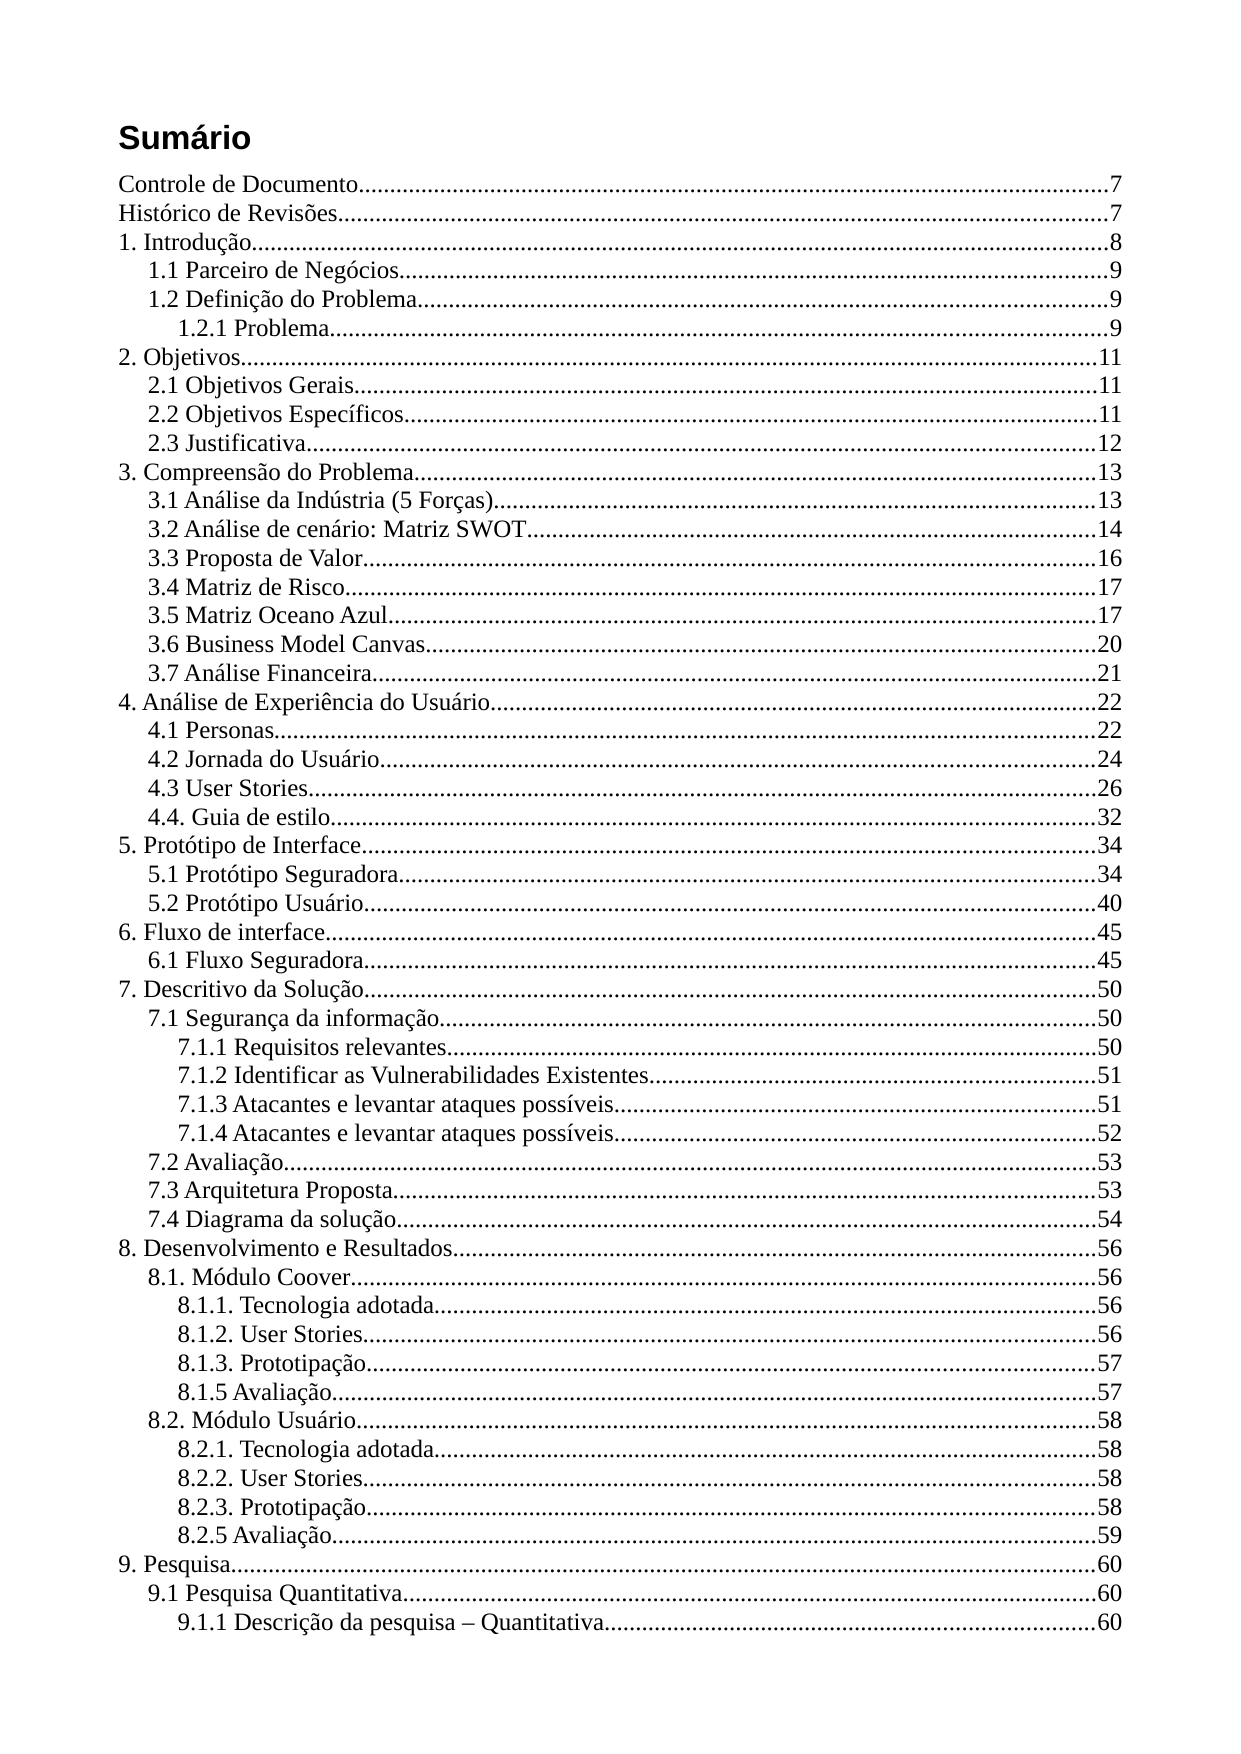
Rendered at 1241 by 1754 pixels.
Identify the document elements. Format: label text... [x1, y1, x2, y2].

text 9.1 Pesquisa Quantitativa 60 [148, 1578, 1122, 1607]
text 7.1 Segurança da informação 50 [148, 1003, 1122, 1032]
text 3.2 Análise de cenário: Matriz SWOT 14 [148, 514, 1122, 543]
text 7.1.3 Atacantes e levantar ataques possíveis 51 [177, 1089, 1122, 1118]
text 4.2 Jornada do Usuário 24 [148, 744, 1122, 773]
text 8.2. Módulo Usuário 58 [148, 1405, 1122, 1434]
text 2.1 Objetivos Gerais 11 [148, 370, 1122, 399]
text 5. Protótipo de Interface 34 [118, 830, 1122, 859]
text 1.2.1 Problema 9 [177, 313, 1122, 342]
text 8.1.5 Avaliação 57 [177, 1377, 1122, 1405]
text 5.2 Protótipo Usuário 40 [148, 888, 1122, 917]
text 3.5 Matriz Oceano Azul 17 [148, 600, 1122, 629]
text 6.1 Fluxo Seguradora 45 [148, 945, 1122, 974]
text 7.4 Diagrama da solução 54 [148, 1204, 1122, 1233]
subtitle Sumário [118, 118, 1122, 157]
text 6. Fluxo de interface 45 [118, 917, 1122, 945]
text 7.1.2 Identificar as Vulnerabilidades Existentes 51 [177, 1060, 1122, 1089]
text 7.1.4 Atacantes e levantar ataques possíveis 52 [177, 1118, 1122, 1147]
text 2. Objetivos 11 [118, 342, 1122, 370]
text 1.1 Parceiro de Negócios 9 [148, 255, 1122, 284]
text 8.2.2. User Stories 58 [177, 1463, 1122, 1492]
text 3.3 Proposta de Valor 16 [148, 543, 1122, 572]
text 3.4 Matriz de Risco 17 [148, 572, 1122, 600]
text 4.1 Personas 22 [148, 715, 1122, 744]
text 9.1.1 Descrição da pesquisa – Quantitativa 60 [177, 1607, 1122, 1635]
text Controle de Documento 7 [118, 169, 1122, 198]
text 7.3 Arquitetura Proposta 53 [148, 1175, 1122, 1204]
text 3.6 Business Model Canvas 20 [148, 629, 1122, 658]
text 8.1.1. Tecnologia adotada 56 [177, 1290, 1122, 1319]
text 4. Análise de Experiência do Usuário 22 [118, 687, 1122, 715]
text 5.1 Protótipo Seguradora 34 [148, 859, 1122, 888]
text 3.7 Análise Financeira 21 [148, 658, 1122, 687]
text 3.1 Análise da Indústria (5 Forças) 13 [148, 485, 1122, 514]
text 2.3 Justificativa 12 [148, 428, 1122, 457]
text 1.2 Definição do Problema 9 [148, 284, 1122, 313]
text 9. Pesquisa 60 [118, 1549, 1122, 1578]
text 7.1.1 Requisitos relevantes 50 [177, 1032, 1122, 1060]
text 4.3 User Stories 26 [148, 773, 1122, 802]
text Histórico de Revisões 7 [118, 198, 1122, 227]
text 8.1. Módulo Coover 56 [148, 1262, 1122, 1290]
text 1. Introdução 8 [118, 227, 1122, 255]
text 8.1.3. Prototipação 57 [177, 1348, 1122, 1377]
text 4.4. Guia de estilo 32 [148, 802, 1122, 830]
text 7. Descritivo da Solução 50 [118, 974, 1122, 1003]
text 8.1.2. User Stories 56 [177, 1319, 1122, 1348]
text 8. Desenvolvimento e Resultados 56 [118, 1233, 1122, 1262]
text 8.2.1. Tecnologia adotada 58 [177, 1434, 1122, 1463]
text 3. Compreensão do Problema 13 [118, 457, 1122, 485]
text 8.2.5 Avaliação 59 [177, 1520, 1122, 1549]
text 7.2 Avaliação 53 [148, 1147, 1122, 1175]
text 2.2 Objetivos Específicos 11 [148, 399, 1122, 428]
text 8.2.3. Prototipação 58 [177, 1492, 1122, 1520]
